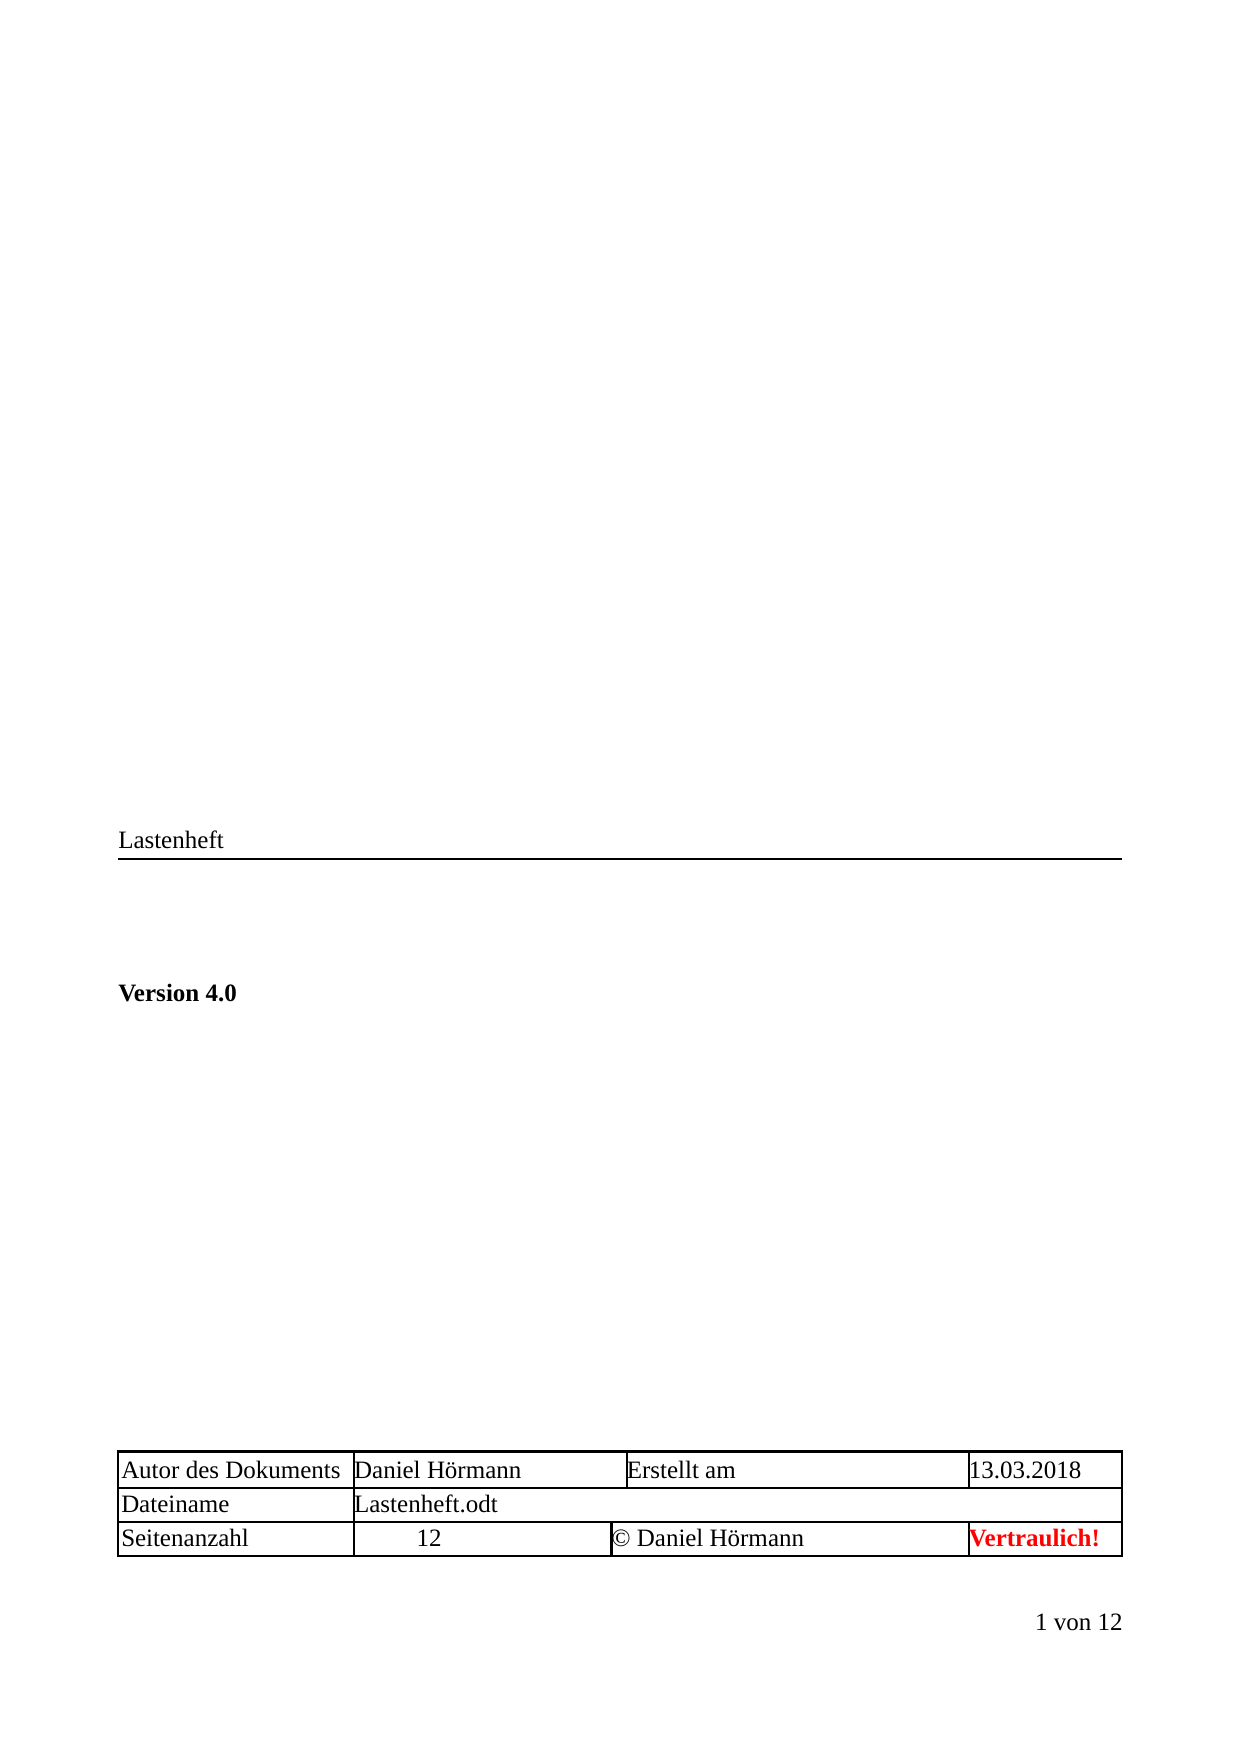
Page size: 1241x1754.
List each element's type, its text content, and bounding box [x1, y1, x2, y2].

table_cell Seitenanzahl [119, 1523, 353, 1554]
table_cell Vertraulich! [970, 1523, 1121, 1554]
table_header Autor des Dokuments [119, 1453, 353, 1487]
table_cell © Daniel Hörmann [613, 1523, 968, 1554]
table_cell 12 [355, 1523, 610, 1554]
table_header Erstellt am [628, 1453, 968, 1487]
table_cell Dateiname [119, 1489, 353, 1521]
text Lastenheft [118, 825, 1122, 858]
table_header Daniel Hörmann [355, 1453, 626, 1487]
text Version 4.0 [118, 978, 1122, 1007]
table_cell Lastenheft.odt [355, 1489, 1121, 1521]
table_header 13.03.2018 [970, 1453, 1121, 1487]
